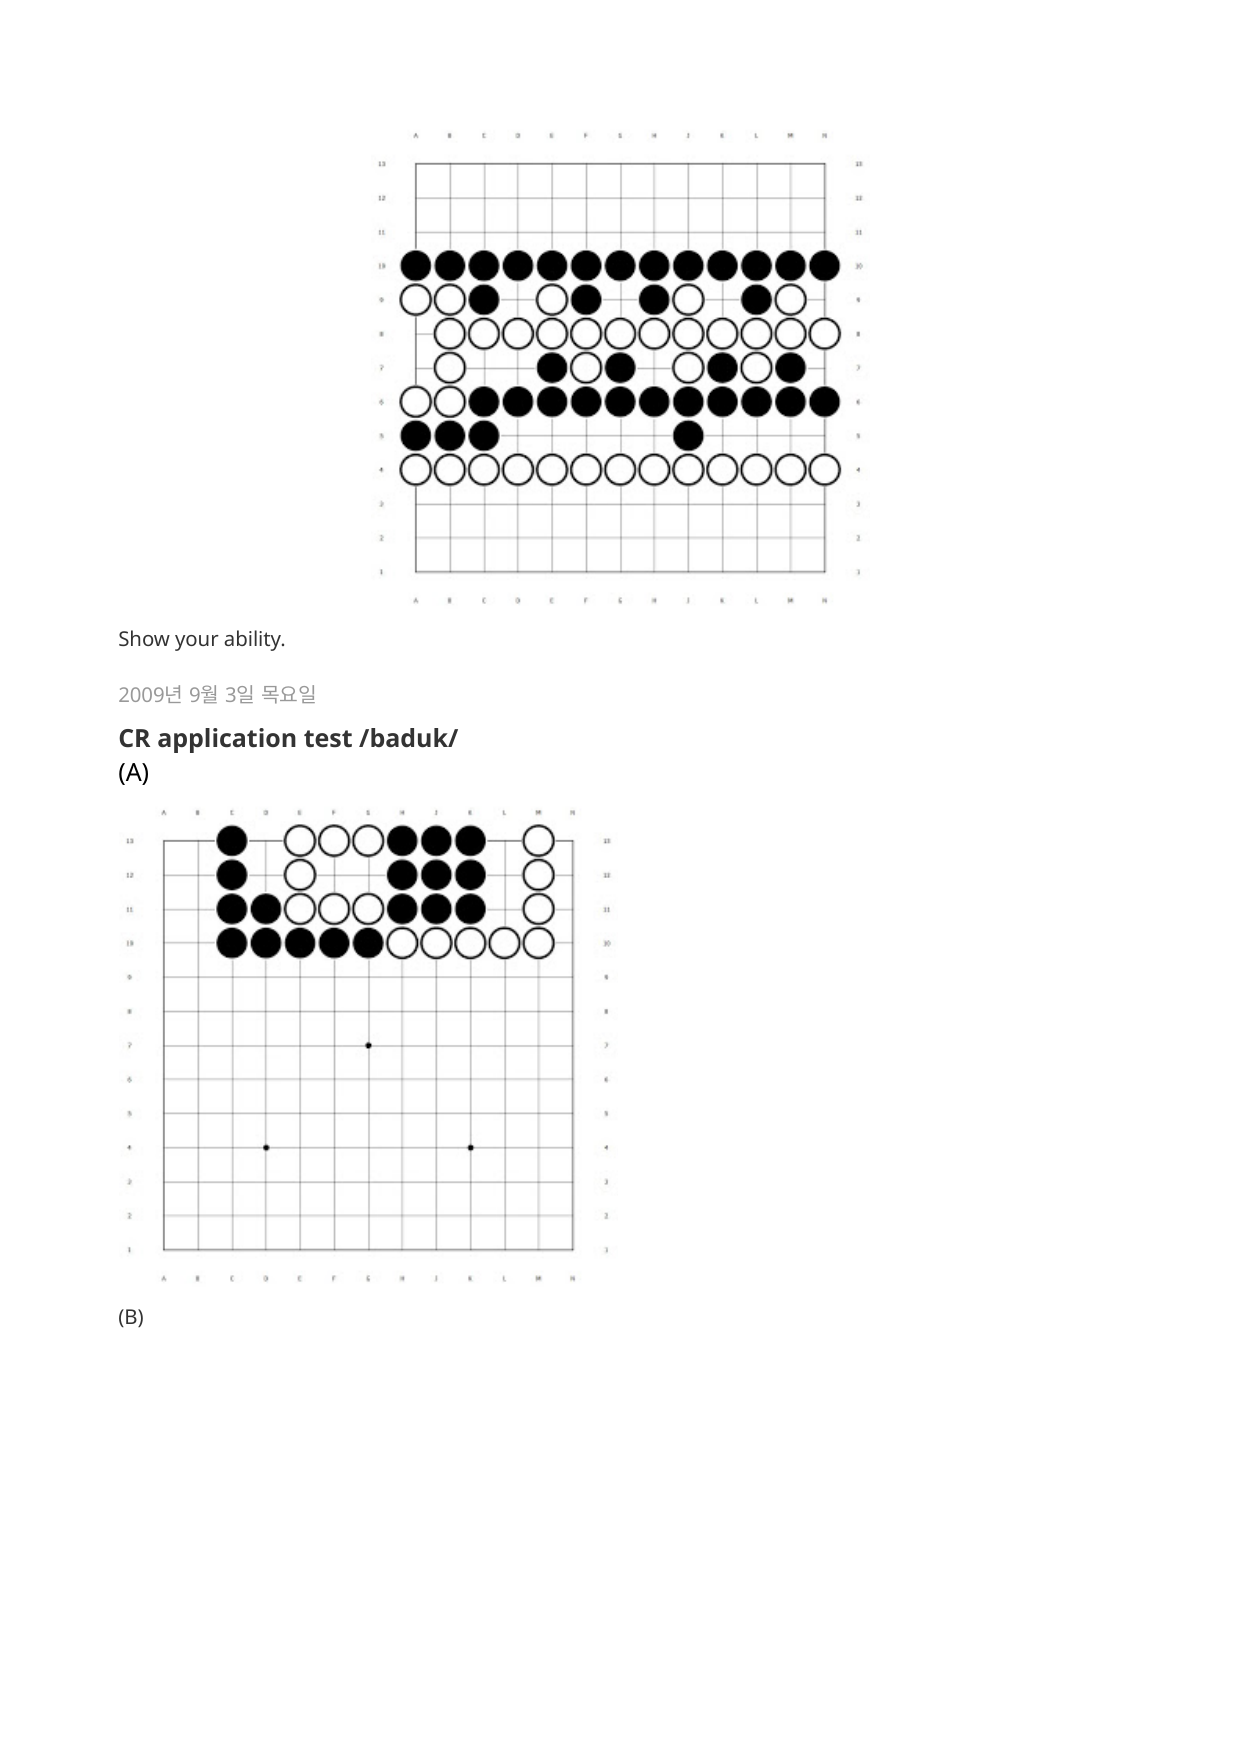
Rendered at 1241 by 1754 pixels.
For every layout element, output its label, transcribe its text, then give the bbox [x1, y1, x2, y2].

picture [119, 797, 618, 1296]
subtitle CR application test /baduk/ [118, 721, 1122, 755]
picture [371, 119, 870, 618]
text (B) [118, 1303, 1122, 1330]
text Show your ability. [118, 625, 1122, 653]
text (A) [118, 755, 1122, 789]
subtitle 2009년 9월 3일 목요일 [118, 679, 1122, 708]
